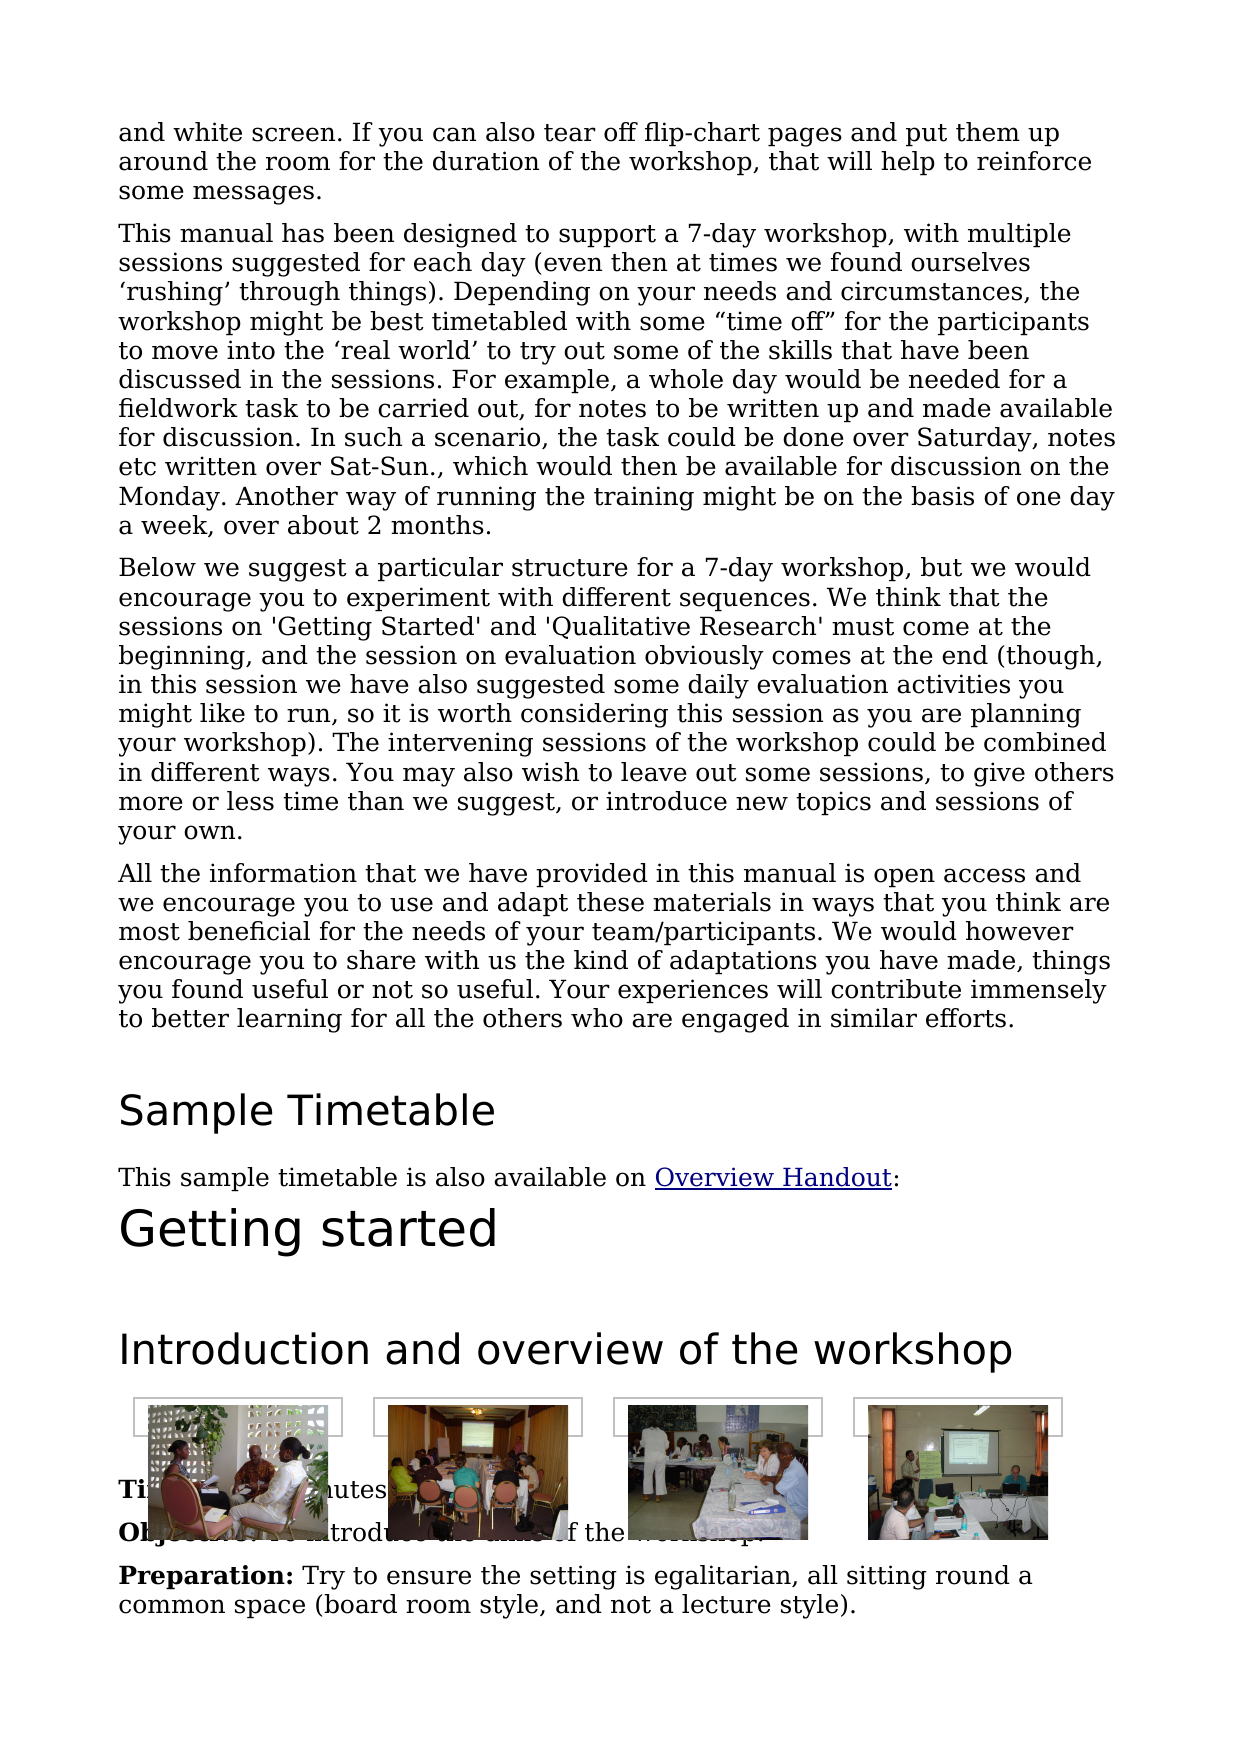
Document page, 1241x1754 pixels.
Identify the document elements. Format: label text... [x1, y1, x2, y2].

subtitle Introduction and overview of the workshop [118, 1326, 1122, 1374]
text This manual has been designed to support a 7-day workshop, with multiple sessions suggested for each day (even then at times we found ourselves ‘rushing’ through things). Depending on your needs and circumstances, the workshop might be best timetabled with some “time off” for the participants to move into the ‘real world’ to try out some of the skills that have been discussed in the sessions. For example, a whole day would be needed for a fieldwork task to be carried out, for notes to be written up and made available for discussion. In such a scenario, the task could be done over Saturday, notes etc written over Sat-Sun., which would then be available for discussion on the Monday. Another way of running the training might be on the basis of one day a week, over about 2 months. [118, 219, 1122, 540]
text Below we suggest a particular structure for a 7-day workshop, but we would encourage you to experiment with different sequences. We think that the sessions on 'Getting Started' and 'Qualitative Research' must come at the beginning, and the session on evaluation obviously comes at the end (though, in this session we have also suggested some daily evaluation activities you might like to run, so it is worth considering this session as you are planning your workshop). The intervening sessions of the workshop could be combined in different ways. You may also wish to leave out some sessions, to give others more or less time than we suggest, or introduce new topics and sessions of your own. [118, 553, 1122, 845]
text and white screen. If you can also tear off flip-chart pages and put them up around the room for the duration of the workshop, that will help to reinforce some messages. [118, 118, 1122, 206]
subtitle Getting started [118, 1200, 1122, 1258]
text Time: 15-30 minutes [809, 1446, 868, 1504]
text Time: 15-30 minutes [118, 1446, 148, 1504]
subtitle Sample Timetable [118, 1086, 1122, 1135]
text Preparation: Try to ensure the setting is egalitarian, all sitting round a common space (board room style, and not a lecture style). [118, 1561, 1122, 1619]
text Time: 15-30 minutes [329, 1446, 388, 1504]
text Time: 15-30 minutes [569, 1446, 628, 1504]
text All the information that we have provided in this manual is open access and we encourage you to use and adapt these materials in ways that you think are most beneficial for the needs of your team/participants. We would however encourage you to share with us the kind of adaptations you have made, things you found useful or not so useful. Your experiences will contribute immensely to better learning for all the others who are engaged in similar efforts. [118, 859, 1122, 1034]
text Objective: To introduce the aims of the workshop. [160, 1518, 1122, 1547]
text This sample timetable is also available on Overview Handout: [118, 1163, 1122, 1192]
text Objective: To introduce the aims of the workshop. [118, 1518, 160, 1547]
text Time: 15-30 minutes [1049, 1446, 1122, 1504]
